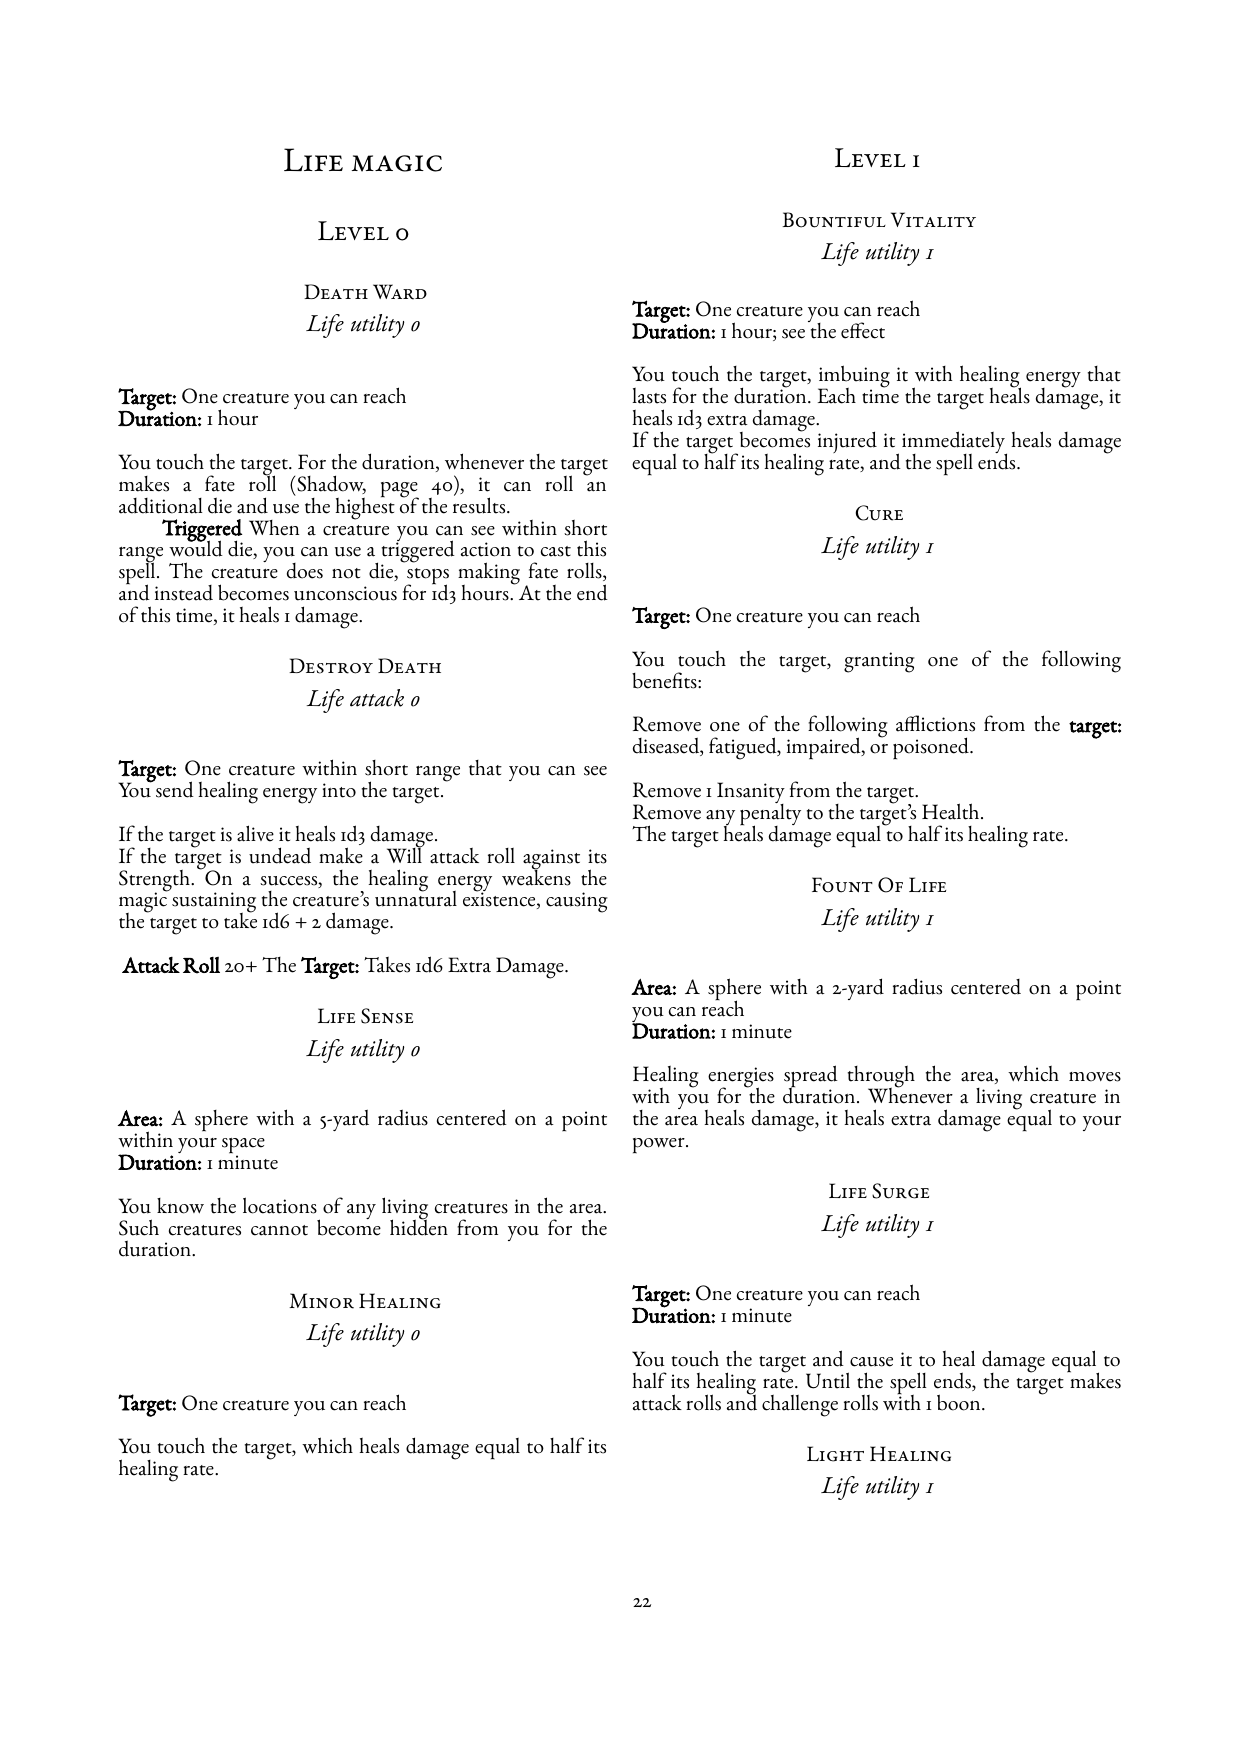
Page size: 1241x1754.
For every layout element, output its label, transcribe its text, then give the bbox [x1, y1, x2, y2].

subtitle Cure [632, 505, 1122, 527]
subtitle Life utility 0 [118, 1039, 608, 1063]
text You touch the target. For the duration, whenever the target makes a fate roll (Shadow, page 40), it can roll an additional die and use the highest of the results. [118, 444, 608, 519]
subtitle Life utility 1 [632, 1214, 1122, 1238]
list Target: One creature you can reach [632, 1268, 1122, 1307]
text The target heals damage equal to half its healing rate. [632, 826, 1122, 848]
text You touch the target and cause it to heal damage equal to half its healing rate. Until the spell ends, the target makes attack rolls and challenge rolls with 1 boon. [632, 1341, 1122, 1416]
subtitle Level 1 [632, 148, 1122, 176]
list Target: One creature you can reach [118, 1377, 608, 1416]
text If the target becomes injured it immediately heals damage equal to half its healing rate, and the spell ends. [632, 432, 1122, 476]
subtitle Light Healing [632, 1446, 1122, 1468]
text Healing energies spread through the area, which moves with you for the duration. Whenever a living creature in the area heals damage, it heals extra damage equal to your power. [632, 1056, 1122, 1154]
list Duration: 1 minute [632, 1023, 1122, 1044]
text You touch the target, imbuing it with healing energy that lasts for the duration. Each time the target heals damage, it heals 1d3 extra damage. [632, 356, 1122, 432]
text Remove 1 Insanity from the target. [632, 772, 1122, 804]
subtitle Destroy Death [118, 658, 608, 680]
list Attack Roll 20+ The Target: Takes 1d6 Extra Damage. [118, 947, 608, 979]
subtitle Life utility 0 [118, 314, 608, 339]
text Triggered When a creature you can see within short range would die, you can use a triggered action to cast this spell. The creature does not die, stops making fate rolls, and instead becomes unconscious for 1d3 hours. At the end of this time, it heals 1 damage. [118, 519, 608, 629]
subtitle Life utility 1 [632, 1477, 1122, 1501]
subtitle Life utility 1 [632, 536, 1122, 560]
subtitle Life utility 0 [118, 1323, 608, 1347]
subtitle Minor Healing [118, 1293, 608, 1314]
list Remove one of the following afflictions from the target: diseased, fatigued, impaired, or poisoned. [632, 706, 1122, 760]
subtitle Life attack 0 [118, 689, 608, 713]
subtitle Life magic [118, 148, 608, 182]
list Duration: 1 hour [118, 410, 608, 432]
text You know the locations of any living creatures in the area. Such creatures cannot become hidden from you for the duration. [118, 1188, 608, 1263]
list Target: One creature you can reach [632, 296, 1122, 323]
subtitle Bountiful Vitality [632, 211, 1122, 233]
subtitle Life Sense [118, 1008, 608, 1030]
list Duration: 1 hour; see the effect [632, 323, 1122, 344]
text If the target is alive it heals 1d3 damage. [118, 816, 608, 848]
text Remove any penalty to the target’s Health. [632, 804, 1122, 826]
subtitle Life Surge [632, 1183, 1122, 1205]
subtitle Life utility 1 [632, 908, 1122, 932]
list Target: One creature you can reach [118, 368, 608, 410]
list Duration: 1 minute [118, 1154, 608, 1176]
subtitle Level 0 [118, 220, 608, 248]
list Area: A sphere with a 5-yard radius centered on a point within your space [118, 1093, 608, 1154]
subtitle Death Ward [118, 284, 608, 306]
subtitle Life utility 1 [632, 242, 1122, 266]
list Duration: 1 minute [632, 1307, 1122, 1329]
list Target: One creature you can reach [632, 590, 1122, 629]
text You touch the target, granting one of the following benefits: [632, 641, 1122, 694]
subtitle Fount Of Life [632, 877, 1122, 899]
text If the target is undead make a Will attack roll against its Strength. On a success, the healing energy weakens the magic sustaining the creature’s unnatural existence, causing the target to take 1d6 + 2 damage. [118, 848, 608, 935]
list Area: A sphere with a 2-yard radius centered on a point you can reach [632, 962, 1122, 1023]
list Target: One creature within short range that you can see You send healing energy into the target. [118, 743, 608, 804]
text You touch the target, which heals damage equal to half its healing rate. [118, 1428, 608, 1482]
